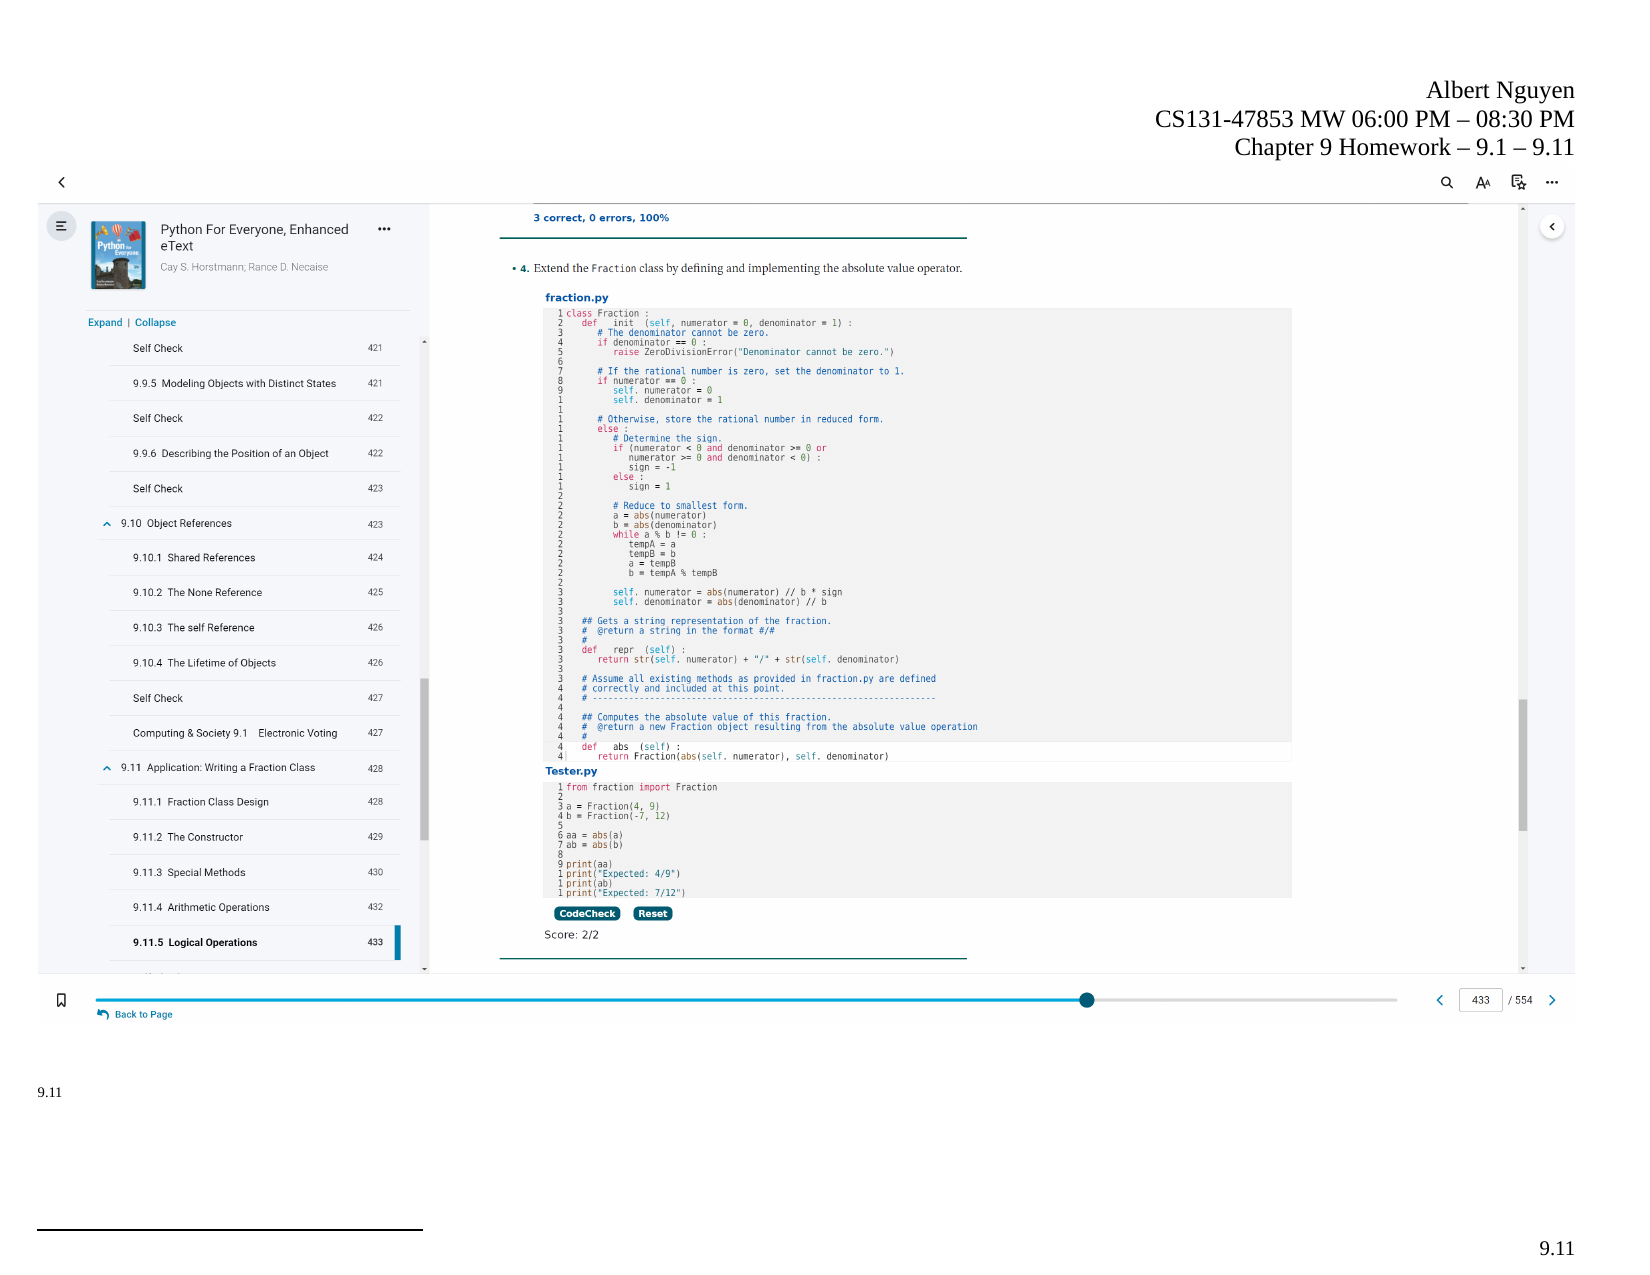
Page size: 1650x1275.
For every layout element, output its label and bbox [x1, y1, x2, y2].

picture [37, 161, 1575, 1026]
